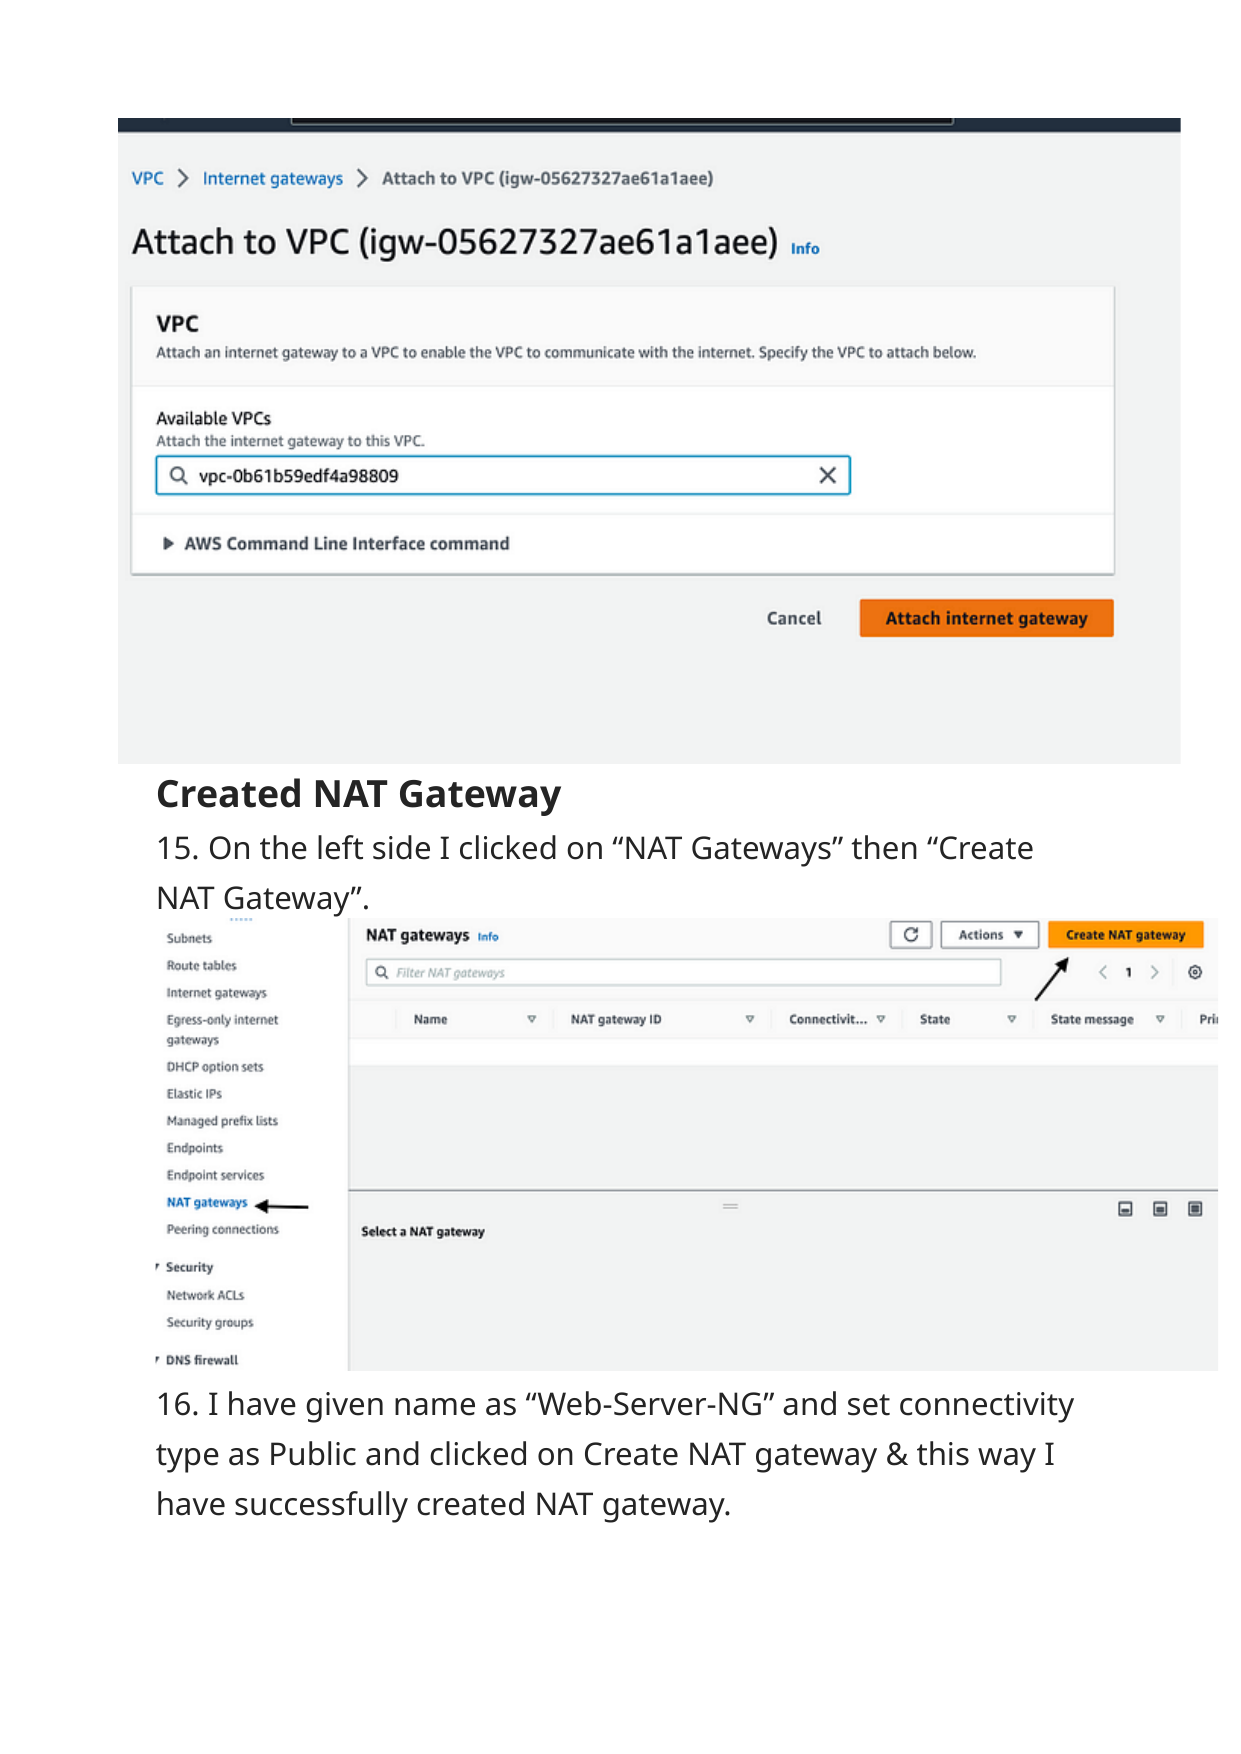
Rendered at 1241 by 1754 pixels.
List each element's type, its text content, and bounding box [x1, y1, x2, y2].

subtitle Created NAT Gateway [156, 768, 1084, 819]
picture [155, 918, 1219, 1371]
text 16. I have given name as “Web-Server-NG” and set connectivity type as Public and clicked on Create NAT gateway & this way I have successfully created NAT gateway. [156, 1374, 1084, 1524]
picture [118, 118, 1181, 764]
text 15. On the left side I clicked on “NAT Gateways” then “Create NAT Gateway”. [156, 819, 1084, 918]
